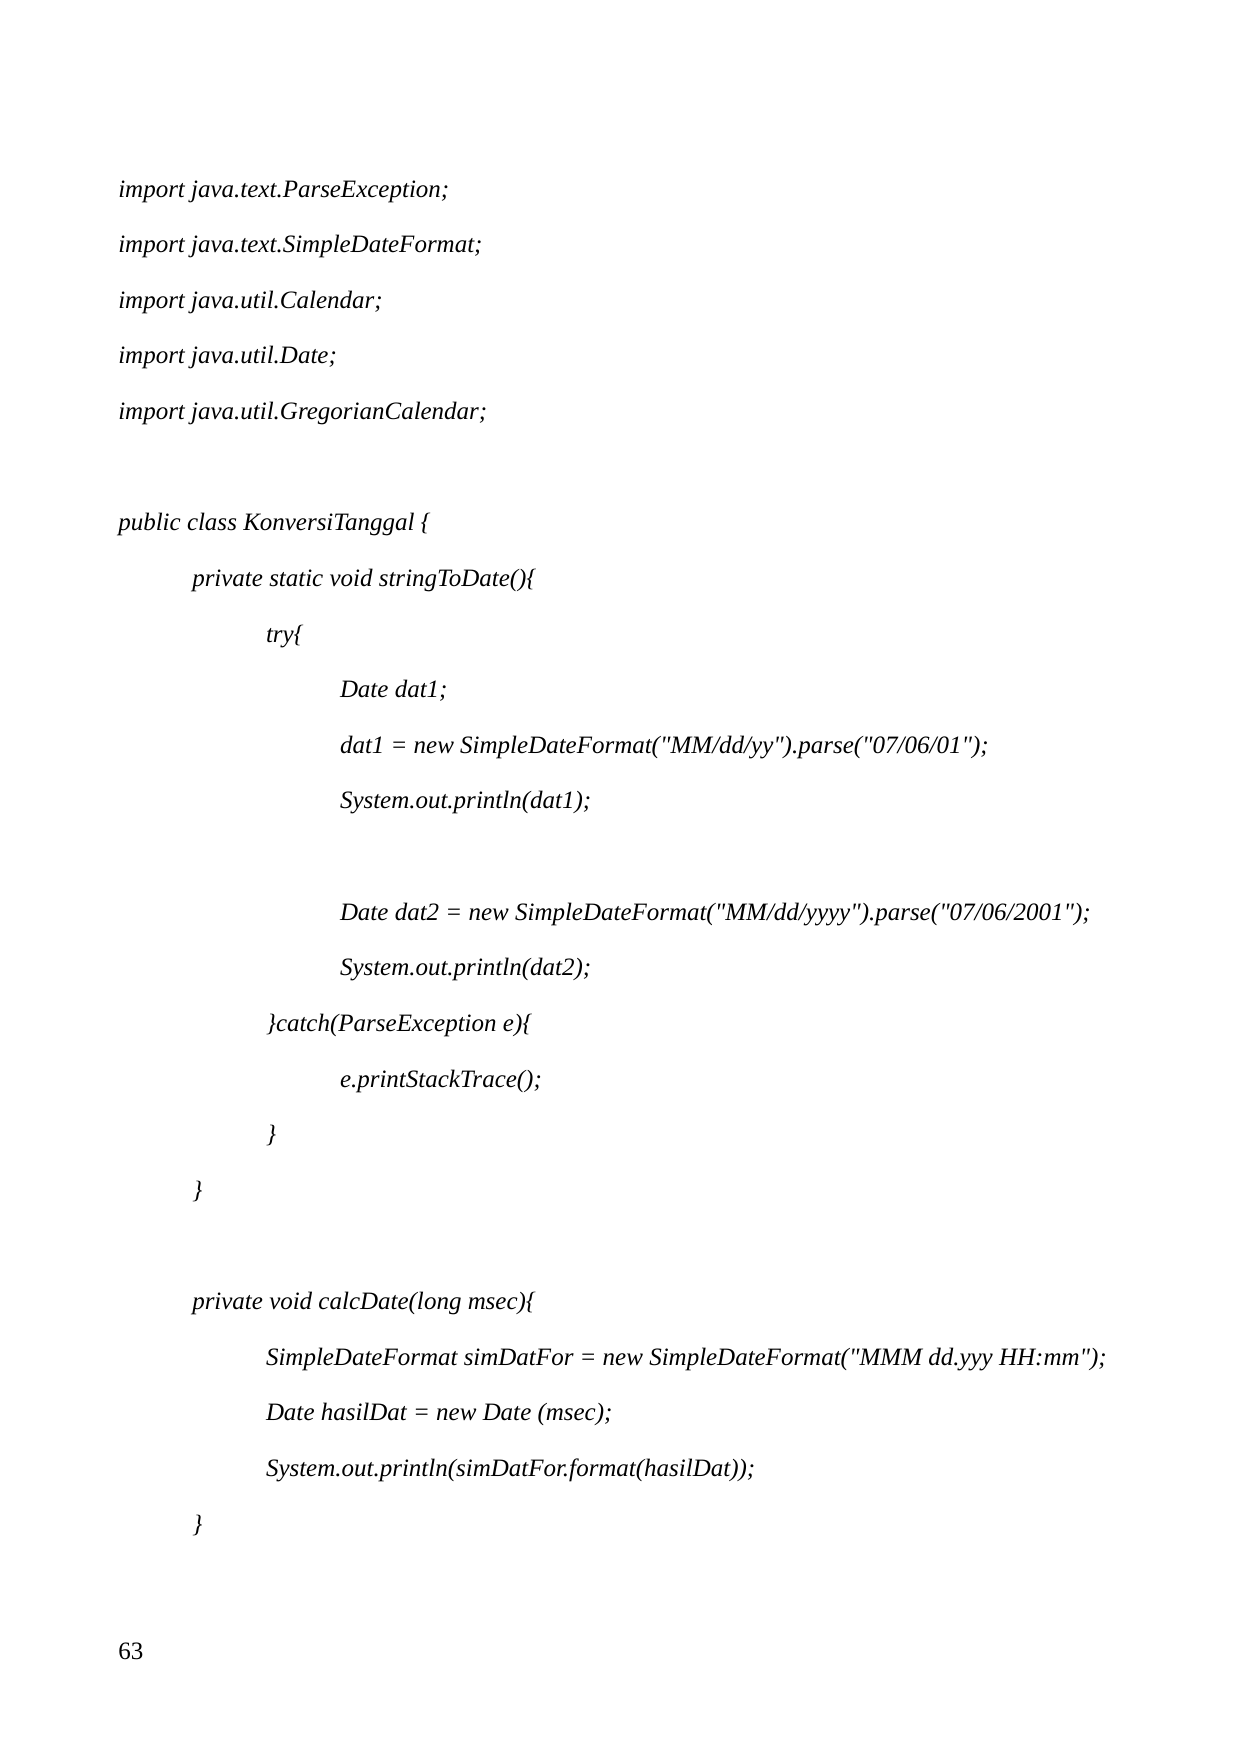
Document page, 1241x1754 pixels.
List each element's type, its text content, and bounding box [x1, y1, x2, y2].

text import java.util.Calendar; [118, 285, 1122, 314]
text private static void stringToDate(){ [118, 563, 1122, 592]
text import java.util.GregorianCalendar; [118, 396, 1122, 425]
text Date dat1; [118, 674, 1122, 703]
text private void calcDate(long msec){ [118, 1286, 1122, 1315]
text System.out.println(dat2); [118, 952, 1122, 981]
text SimpleDateFormat simDatFor = new SimpleDateFormat("MMM dd.yyy HH:mm"); [118, 1342, 1122, 1371]
text }catch(ParseException e){ [118, 1008, 1122, 1037]
text import java.util.Date; [118, 341, 1122, 369]
text Date dat2 = new SimpleDateFormat("MM/dd/yyyy").parse("07/06/2001"); [118, 897, 1122, 926]
text public class KonversiTanggal { [118, 507, 1122, 536]
text dat1 = new SimpleDateFormat("MM/dd/yy").parse("07/06/01"); [118, 730, 1122, 759]
text e.printStackTrace(); [118, 1064, 1122, 1092]
text } [118, 1175, 1122, 1204]
text try{ [118, 619, 1122, 647]
text System.out.println(simDatFor.format(hasilDat)); [118, 1453, 1122, 1482]
text } [118, 1119, 1122, 1148]
text System.out.println(dat1); [118, 786, 1122, 814]
text import java.text.ParseException; [118, 174, 1122, 202]
text Date hasilDat = new Date (msec); [118, 1397, 1122, 1426]
text import java.text.SimpleDateFormat; [118, 229, 1122, 258]
text } [118, 1509, 1122, 1537]
